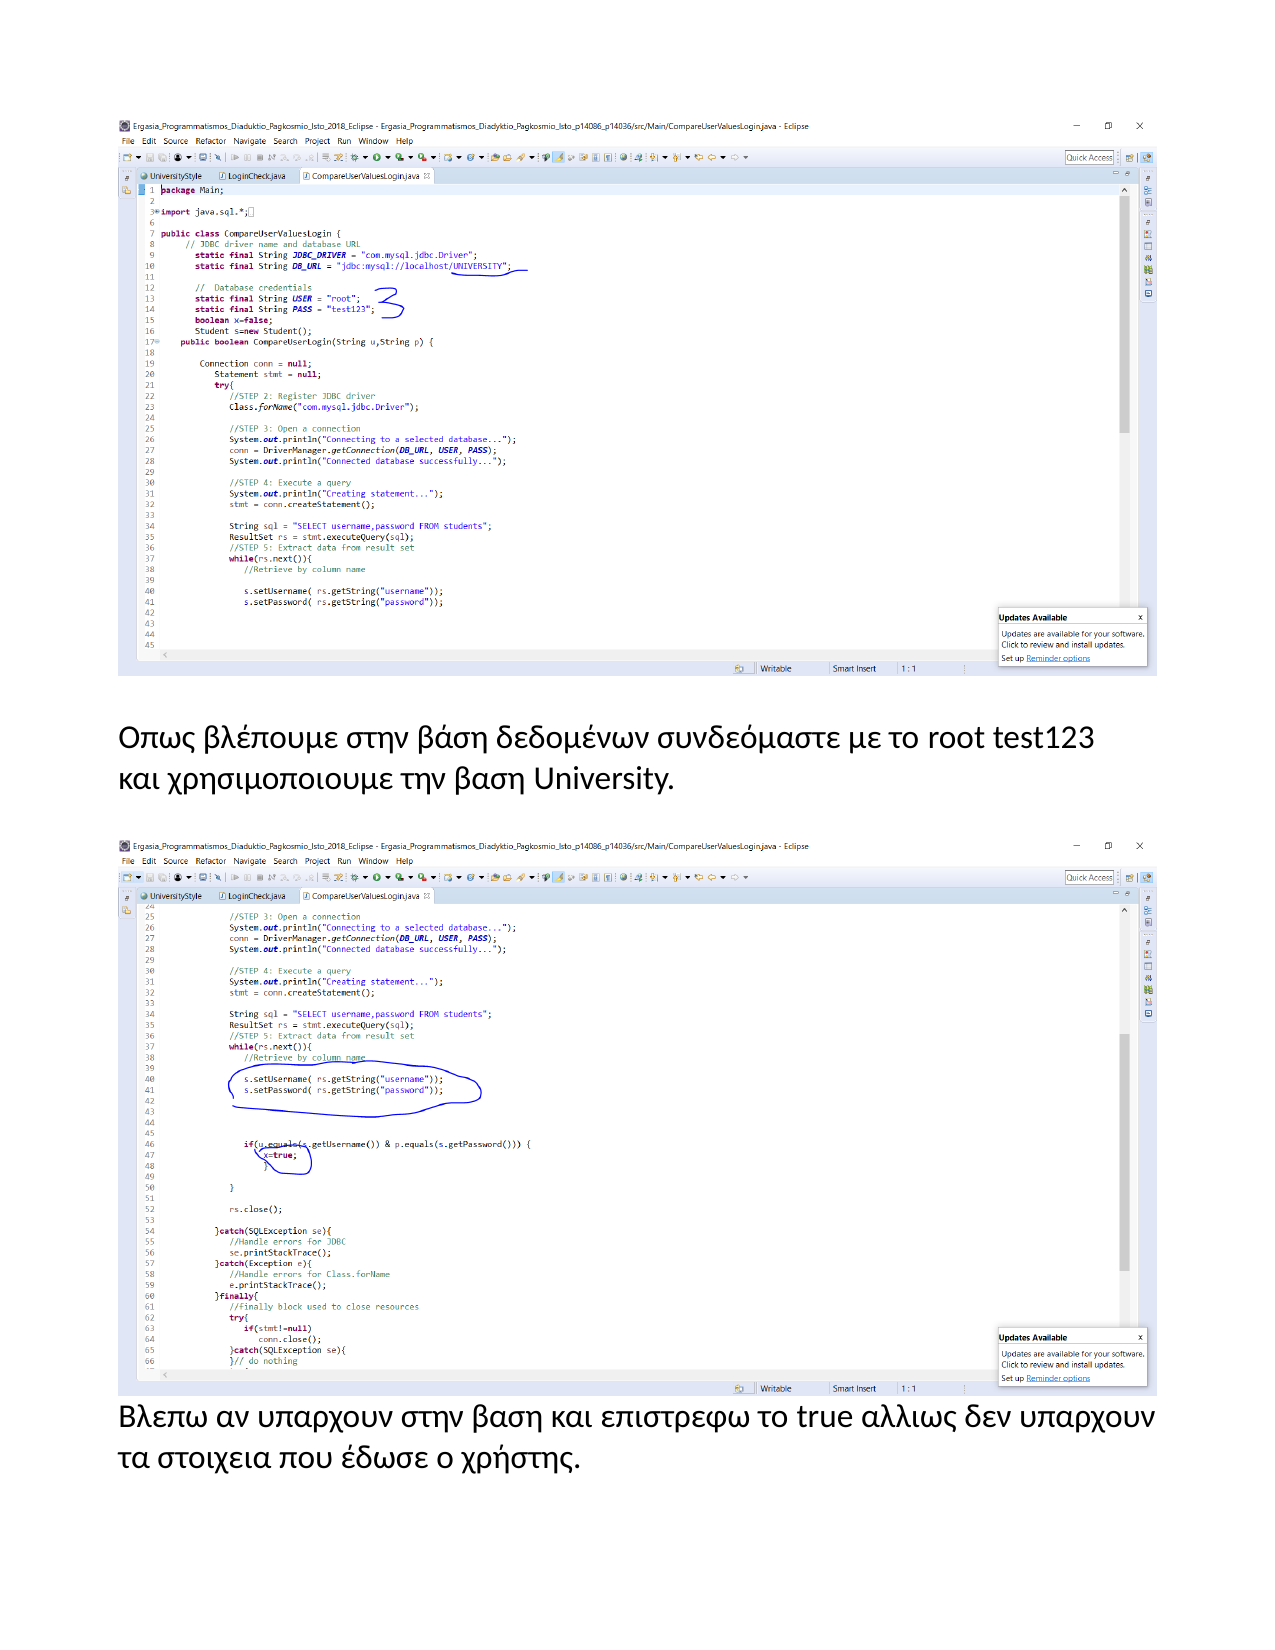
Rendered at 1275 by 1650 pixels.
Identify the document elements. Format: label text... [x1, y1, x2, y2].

text Οπως βλέπουμε στην βάση δεδομένων συνδεόμαστε με το root test123 [118, 716, 1157, 757]
text και χρησιμοποιουμε την βαση University. [118, 757, 1157, 797]
picture [118, 838, 1157, 1396]
text Βλεπω αν υπαρχουν στην βαση και επιστρεφω το true αλλιως δεν υπαρχουν τα στοιχεια που έδωσε ο χρήστης. [118, 1396, 1157, 1477]
picture [118, 118, 1157, 676]
